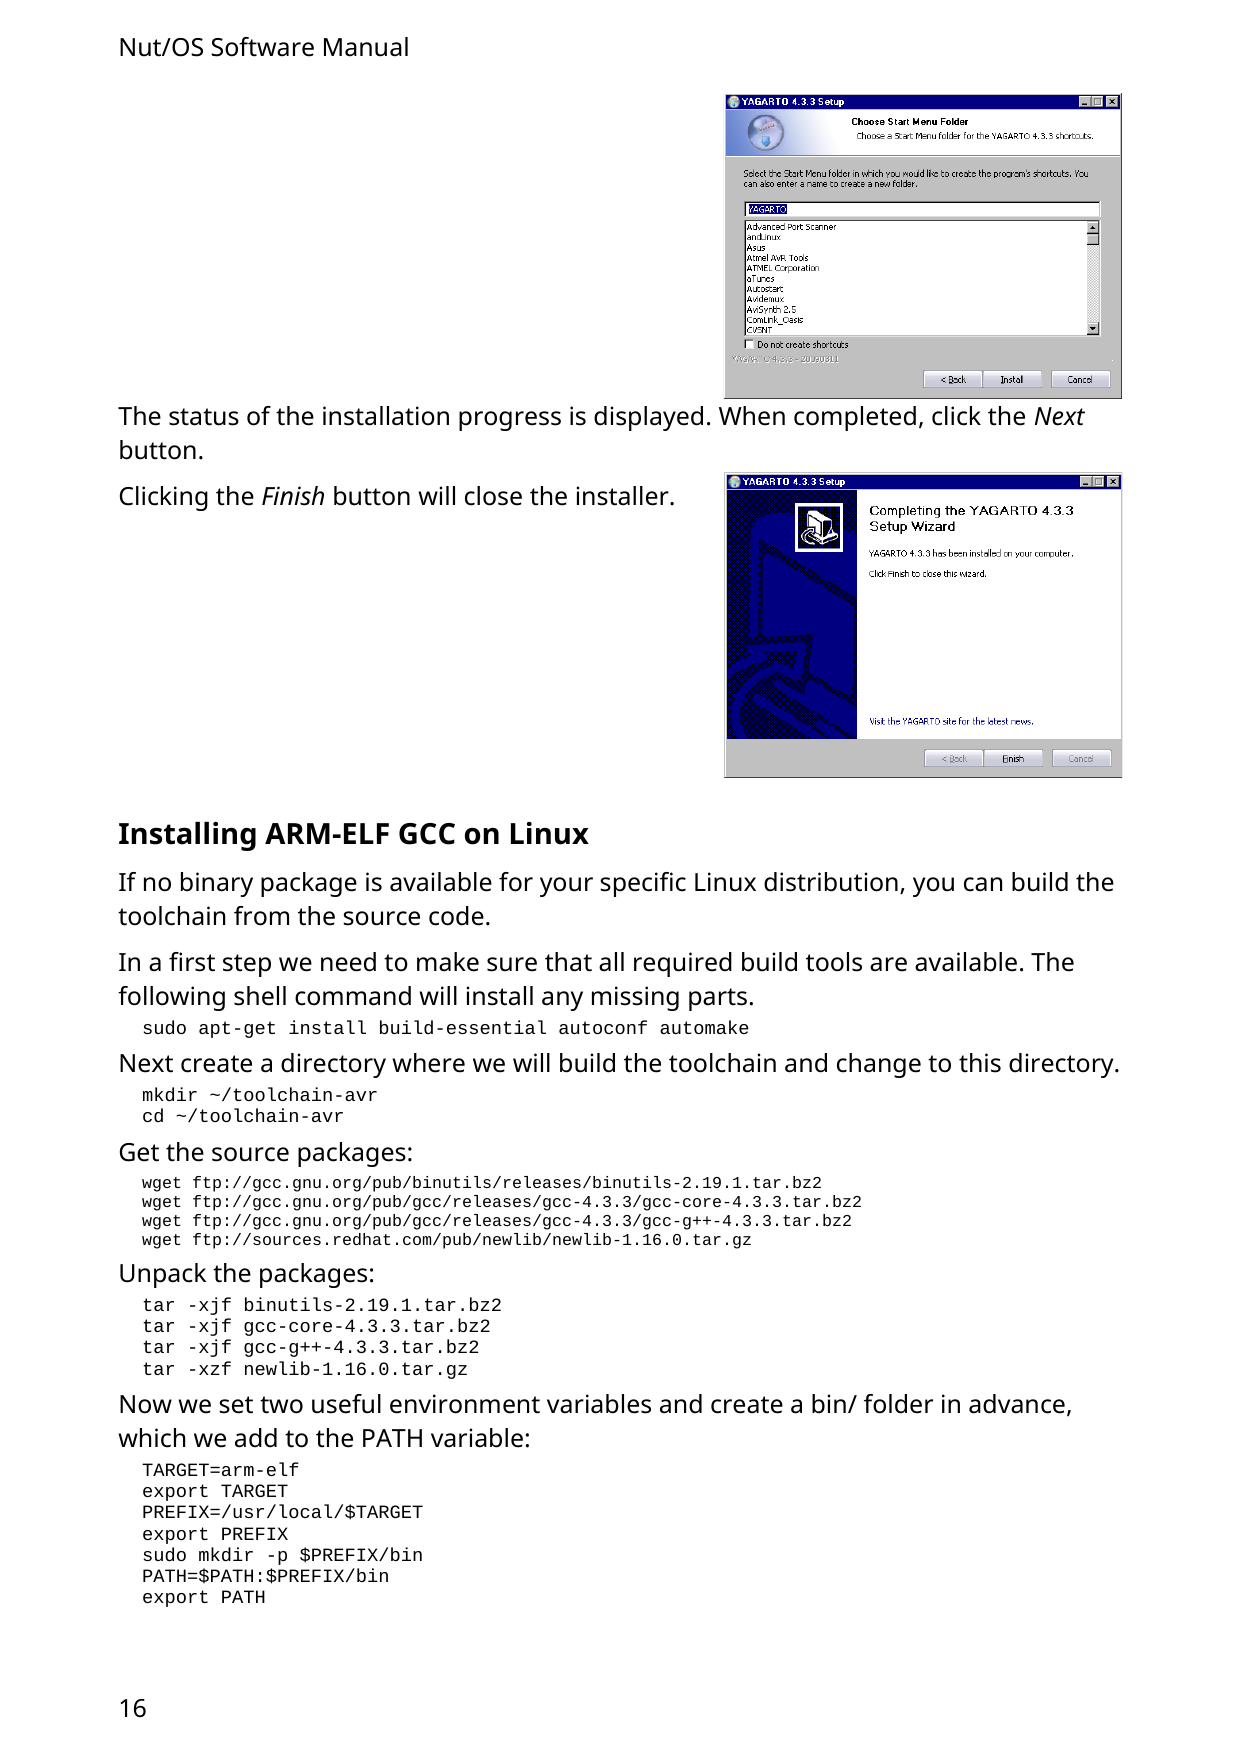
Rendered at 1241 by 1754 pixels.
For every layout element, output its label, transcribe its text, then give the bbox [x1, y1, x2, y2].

text Get the source packages: [118, 1134, 1122, 1168]
picture [724, 472, 1123, 778]
text Clicking the Finish button will close the installer. [118, 478, 724, 778]
text tar -xzf newlib-1.16.0.tar.gz [142, 1359, 1122, 1381]
text PATH=$PATH:$PREFIX/bin [142, 1567, 1122, 1588]
text wget ftp://sources.redhat.com/pub/newlib/newlib-1.16.0.tar.gz [142, 1231, 1122, 1250]
text Now we set two useful environment variables and create a bin/ folder in advance, which we add to the PATH variable: [118, 1387, 1122, 1455]
text export PATH [142, 1588, 1122, 1609]
text wget ftp://gcc.gnu.org/pub/binutils/releases/binutils-2.19.1.tar.bz2 [142, 1174, 1122, 1193]
text In a first step we need to make sure that all required build tools are available. The following shell command will install any missing parts. [118, 945, 1122, 1013]
text Unpack the packages: [118, 1256, 1122, 1290]
text PREFIX=/usr/local/$TARGET [142, 1503, 1122, 1524]
text sudo apt-get install build-essential autoconf automake [142, 1019, 1122, 1040]
text tar -xjf binutils-2.19.1.tar.bz2 [142, 1296, 1122, 1317]
text Next create a directory where we will build the toolchain and change to this directory. [118, 1046, 1122, 1080]
text export TARGET [142, 1482, 1122, 1503]
text cd ~/toolchain-avr [142, 1107, 1122, 1128]
text mkdir ~/toolchain-avr [142, 1086, 1122, 1107]
text TARGET=arm-elf [142, 1461, 1122, 1482]
text export PREFIX [142, 1524, 1122, 1546]
text If no binary package is available for your specific Linux distribution, you can build the toolchain from the source code. [118, 865, 1122, 933]
text tar -xjf gcc-core-4.3.3.tar.bz2 [142, 1317, 1122, 1338]
text tar -xjf gcc-g++-4.3.3.tar.bz2 [142, 1338, 1122, 1359]
text sudo mkdir -p $PREFIX/bin [142, 1546, 1122, 1567]
subtitle Installing ARM-ELF GCC on Linux [118, 813, 1122, 853]
text wget ftp://gcc.gnu.org/pub/gcc/releases/gcc-4.3.3/gcc-g++-4.3.3.tar.bz2 [142, 1212, 1122, 1231]
text The status of the installation progress is displayed. When completed, click the Next button. [118, 93, 1122, 466]
picture [723, 93, 1122, 399]
text wget ftp://gcc.gnu.org/pub/gcc/releases/gcc-4.3.3/gcc-core-4.3.3.tar.bz2 [142, 1193, 1122, 1212]
